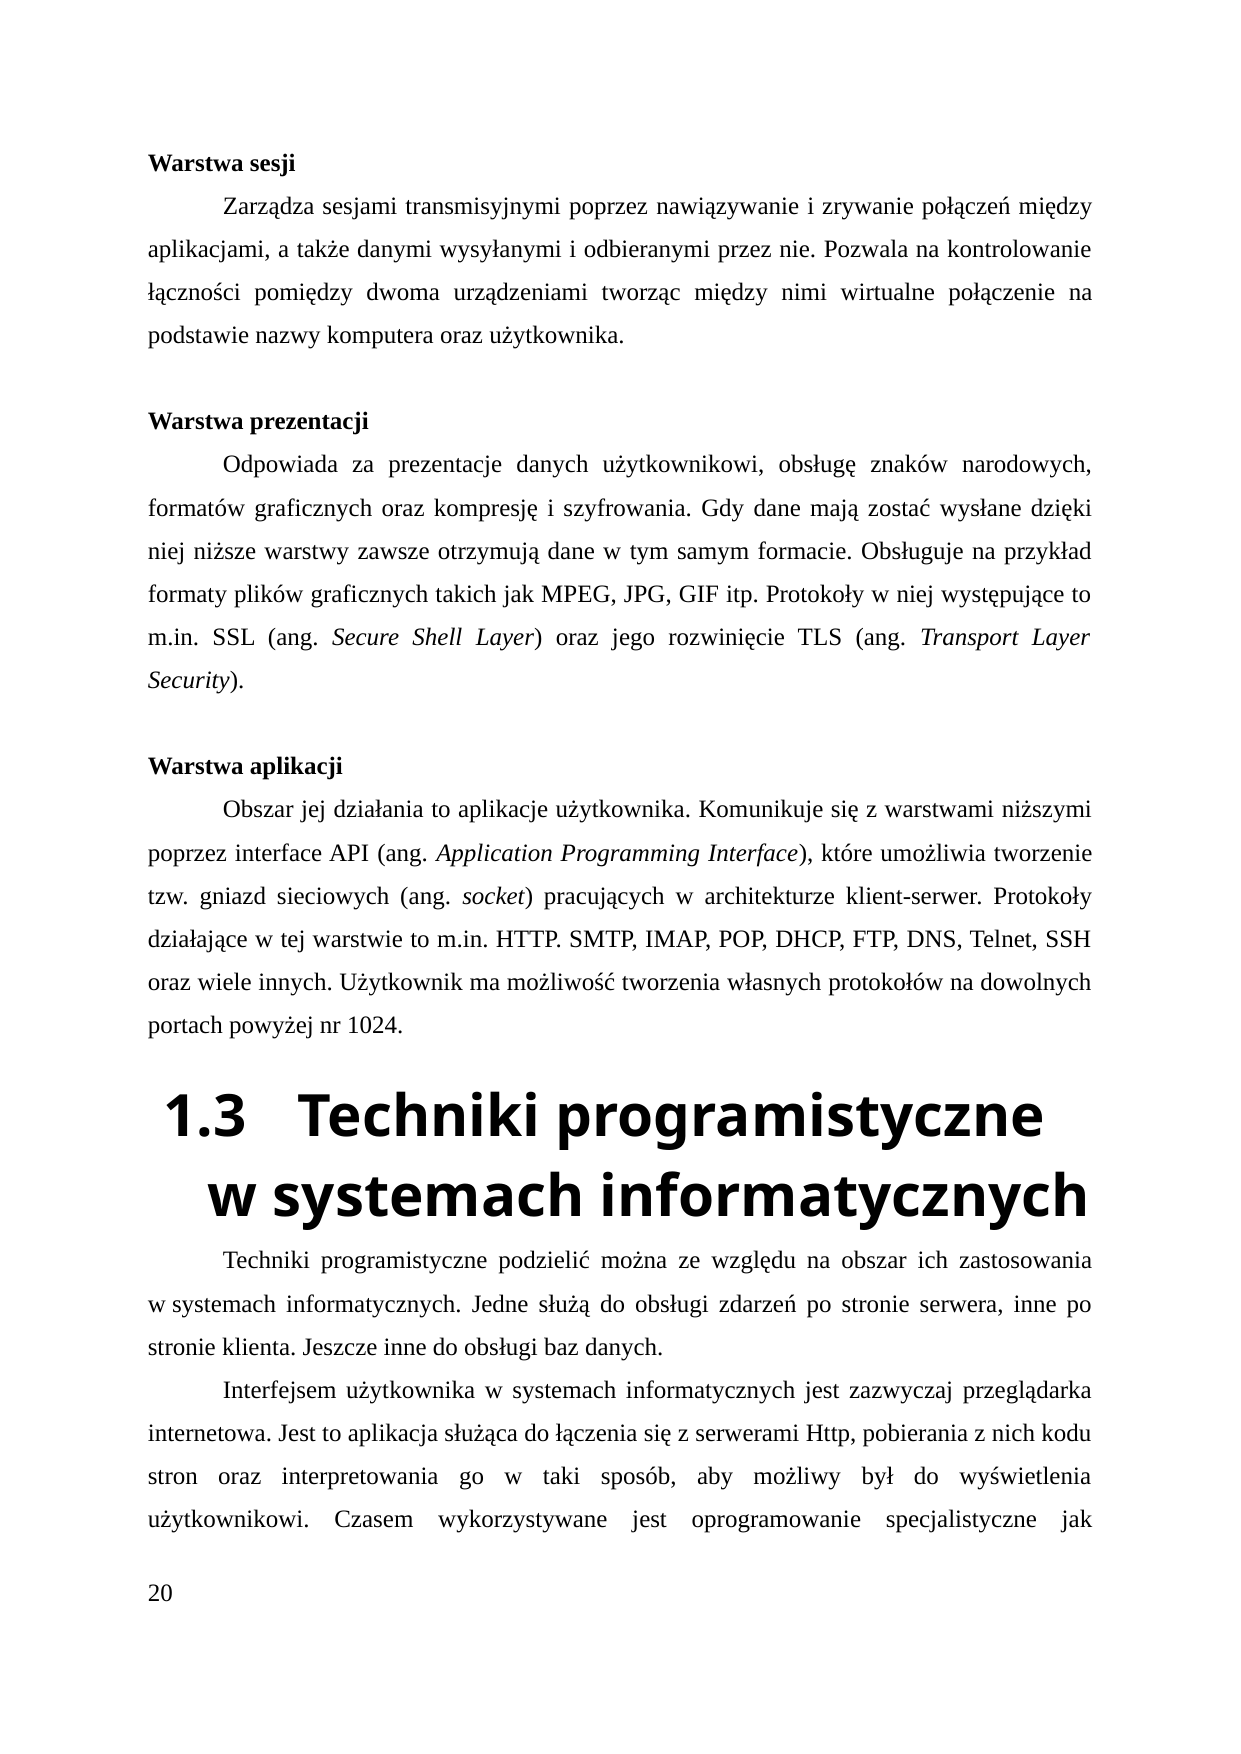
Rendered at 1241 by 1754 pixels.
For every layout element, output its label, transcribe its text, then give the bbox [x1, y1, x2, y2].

text Obszar jej działania to aplikacje użytkownika. Komunikuje się z warstwami niższymi poprzez interface API (ang. Application Programming Interface), które umożliwia tworzenie tzw. gniazd sieciowych (ang. socket) pracujących w architekturze klient-serwer. Protokoły działające w tej warstwie to m.in. HTTP. SMTP, IMAP, POP, DHCP, FTP, DNS, Telnet, SSH oraz wiele innych. Użytkownik ma możliwość tworzenia własnych protokołów na dowolnych portach powyżej nr 1024. [148, 794, 1093, 1039]
text Warstwa sesji [148, 148, 1093, 176]
text Warstwa aplikacji [148, 751, 1093, 780]
subtitle Techniki programistyczne w systemach informatycznych [148, 1074, 1093, 1233]
text Techniki programistyczne podzielić można ze względu na obszar ich zastosowania w systemach informatycznych. Jedne służą do obsługi zdarzeń po stronie serwera, inne po stronie klienta. Jeszcze inne do obsługi baz danych. [148, 1246, 1093, 1361]
text Zarządza sesjami transmisyjnymi poprzez nawiązywanie i zrywanie połączeń między aplikacjami, a także danymi wysyłanymi i odbieranymi przez nie. Pozwala na kontrolowanie łączności pomiędzy dwoma urządzeniami tworząc między nimi wirtualne połączenie na podstawie nazwy komputera oraz użytkownika. [148, 191, 1093, 349]
text Warstwa prezentacji [148, 406, 1093, 435]
text Interfejsem użytkownika w systemach informatycznych jest zazwyczaj przeglądarka internetowa. Jest to aplikacja służąca do łączenia się z serwerami Http, pobierania z nich kodu stron oraz interpretowania go w taki sposób, aby możliwy był do wyświetlenia użytkownikowi. Czasem wykorzystywane jest oprogramowanie specjalistyczne jak [148, 1375, 1093, 1533]
text Odpowiada za prezentacje danych użytkownikowi, obsługę znaków narodowych, formatów graficznych oraz kompresję i szyfrowania. Gdy dane mają zostać wysłane dzięki niej niższe warstwy zawsze otrzymują dane w tym samym formacie. Obsługuje na przykład formaty plików graficznych takich jak MPEG, JPG, GIF itp. Protokoły w niej występujące to m.in. SSL (ang. Secure Shell Layer) oraz jego rozwinięcie TLS (ang. Transport Layer Security). [148, 449, 1093, 694]
